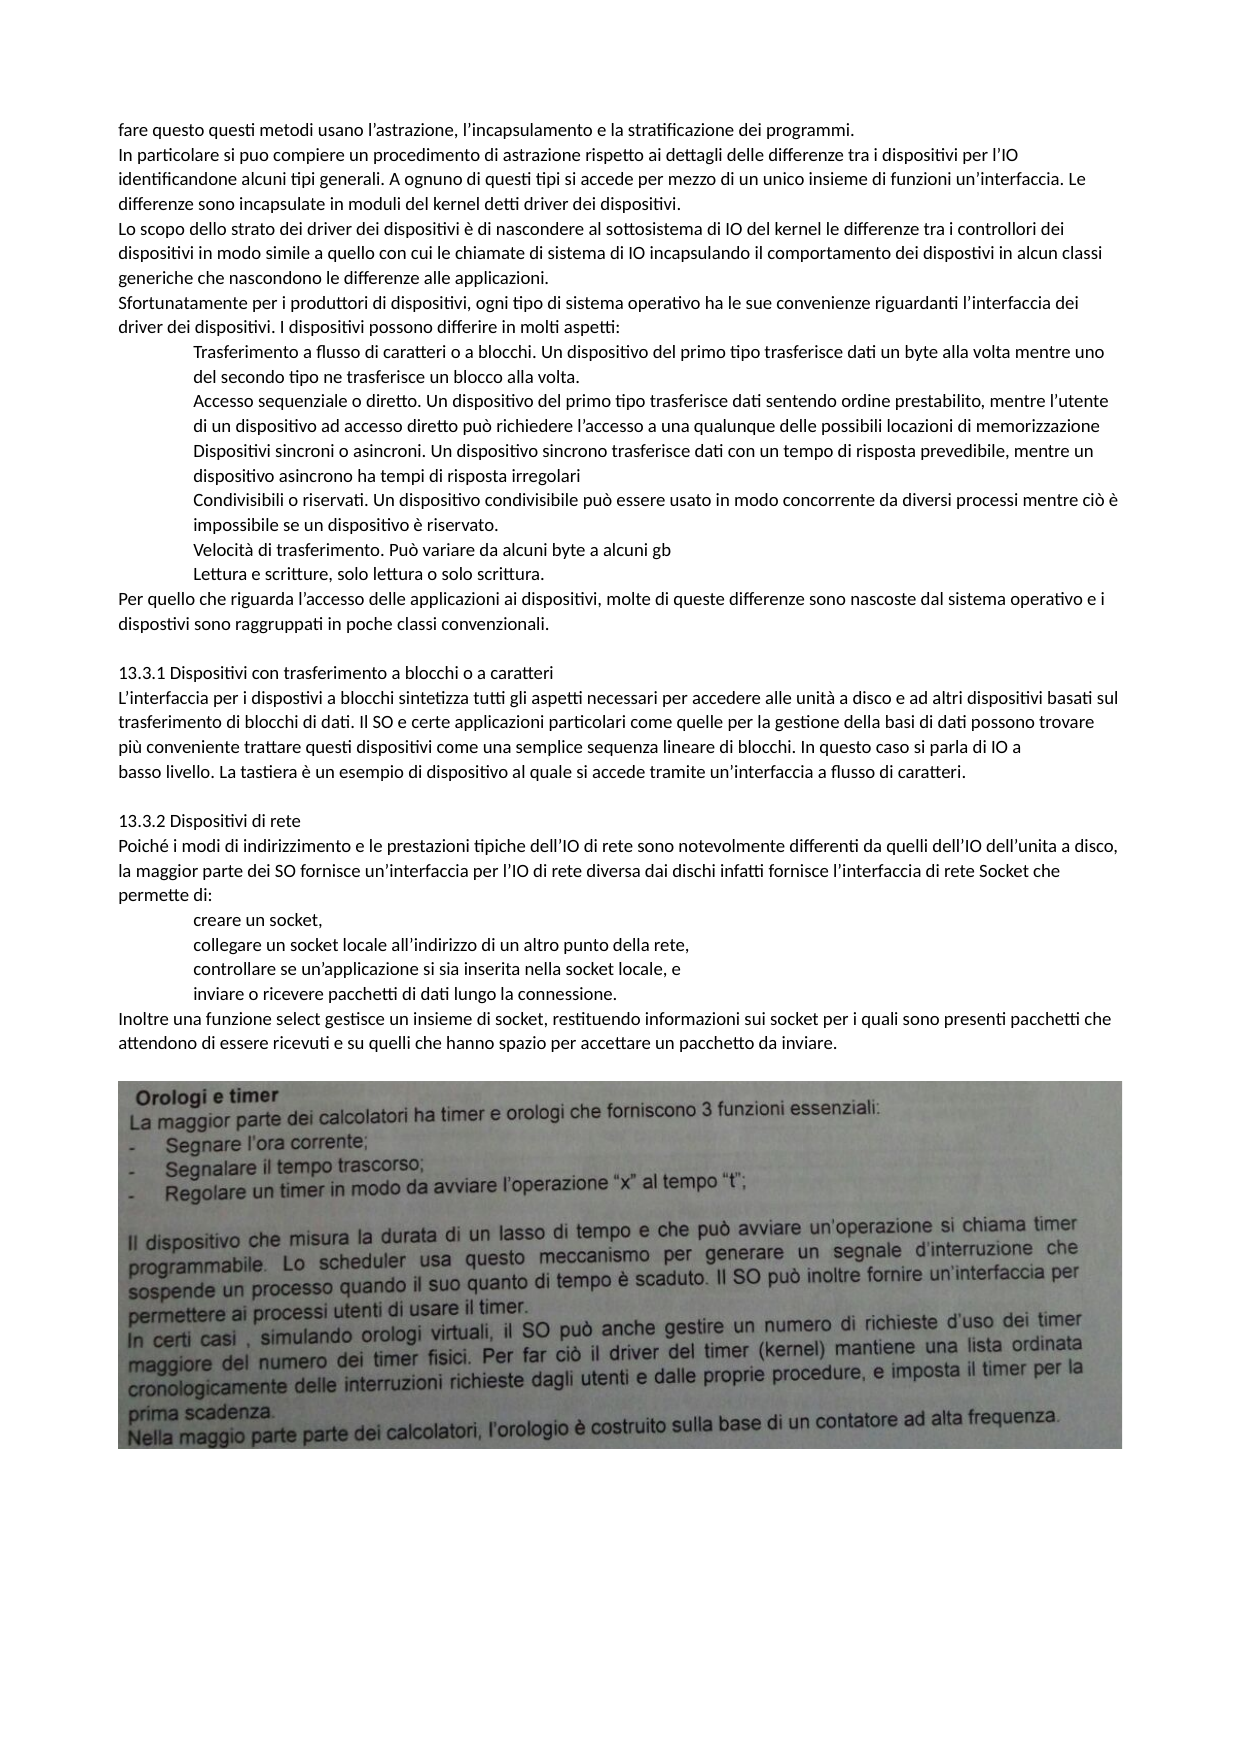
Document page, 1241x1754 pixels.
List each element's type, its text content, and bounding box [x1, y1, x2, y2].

list Lettura e scritture, solo lettura o solo scrittura. [193, 562, 1122, 585]
text 13.3.1 Dispositivi con trasferimento a blocchi o a caratteri [118, 661, 1122, 684]
list Velocità di trasferimento. Può variare da alcuni byte a alcuni gb [193, 538, 1122, 561]
text Per quello che riguarda l’accesso delle applicazioni ai dispositivi, molte di queste differenze sono nascoste dal sistema operativo e i dispostivi sono raggruppati in poche classi convenzionali. [118, 587, 1122, 635]
list Dispositivi sincroni o asincroni. Un dispositivo sincrono trasferisce dati con un tempo di risposta prevedibile, mentre un dispositivo asincrono ha tempi di risposta irregolari [193, 439, 1122, 487]
list creare un socket, [193, 908, 1122, 931]
text 13.3.2 Dispositivi di rete [118, 809, 1122, 832]
text basso livello. La tastiera è un esempio di dispositivo al quale si accede tramite un’interfaccia a flusso di caratteri. [118, 760, 1122, 783]
text Inoltre una funzione select gestisce un insieme di socket, restituendo informazioni sui socket per i quali sono presenti pacchetti che attendono di essere ricevuti e su quelli che hanno spazio per accettare un pacchetto da inviare. [118, 1007, 1122, 1054]
text In particolare si puo compiere un procedimento di astrazione rispetto ai dettagli delle differenze tra i dispositivi per l’IO identificandone alcuni tipi generali. A ognuno di questi tipi si accede per mezzo di un unico insieme di funzioni un’interfaccia. Le differenze sono incapsulate in moduli del kernel detti driver dei dispositivi. [118, 143, 1122, 215]
list Accesso sequenziale o diretto. Un dispositivo del primo tipo trasferisce dati sentendo ordine prestabilito, mentre l’utente di un dispositivo ad accesso diretto può richiedere l’accesso a una qualunque delle possibili locazioni di memorizzazione [193, 390, 1122, 437]
text Sfortunatamente per i produttori di dispositivi, ogni tipo di sistema operativo ha le sue convenienze riguardanti l’interfaccia dei driver dei dispositivi. I dispositivi possono differire in molti aspetti: [118, 291, 1122, 338]
picture [118, 1081, 1123, 1449]
list inviare o ricevere pacchetti di dati lungo la connessione. [193, 982, 1122, 1005]
list collegare un socket locale all’indirizzo di un altro punto della rete, [193, 933, 1122, 956]
text Lo scopo dello strato dei driver dei dispositivi è di nascondere al sottosistema di IO del kernel le differenze tra i controllori dei dispositivi in modo simile a quello con cui le chiamate di sistema di IO incapsulando il comportamento dei dispostivi in alcun classi generiche che nascondono le differenze alle applicazioni. [118, 217, 1122, 289]
text Poiché i modi di indirizzimento e le prestazioni tipiche dell’IO di rete sono notevolmente differenti da quelli dell’IO dell’unita a disco, la maggior parte dei SO fornisce un’interfaccia per l’IO di rete diversa dai dischi infatti fornisce l’interfaccia di rete Socket che permette di: [118, 834, 1122, 906]
list Condivisibili o riservati. Un dispositivo condivisibile può essere usato in modo concorrente da diversi processi mentre ciò è impossibile se un dispositivo è riservato. [193, 488, 1122, 536]
list Trasferimento a flusso di caratteri o a blocchi. Un dispositivo del primo tipo trasferisce dati un byte alla volta mentre uno del secondo tipo ne trasferisce un blocco alla volta. [193, 340, 1122, 388]
list controllare se un’applicazione si sia inserita nella socket locale, e [193, 957, 1122, 980]
text fare questo questi metodi usano l’astrazione, l’incapsulamento e la stratificazione dei programmi. [118, 118, 1122, 141]
text L’interfaccia per i dispostivi a blocchi sintetizza tutti gli aspetti necessari per accedere alle unità a disco e ad altri dispositivi basati sul trasferimento di blocchi di dati. Il SO e certe applicazioni particolari come quelle per la gestione della basi di dati possono trovare più conveniente trattare questi dispositivi come una semplice sequenza lineare di blocchi. In questo caso si parla di IO a [118, 686, 1122, 758]
